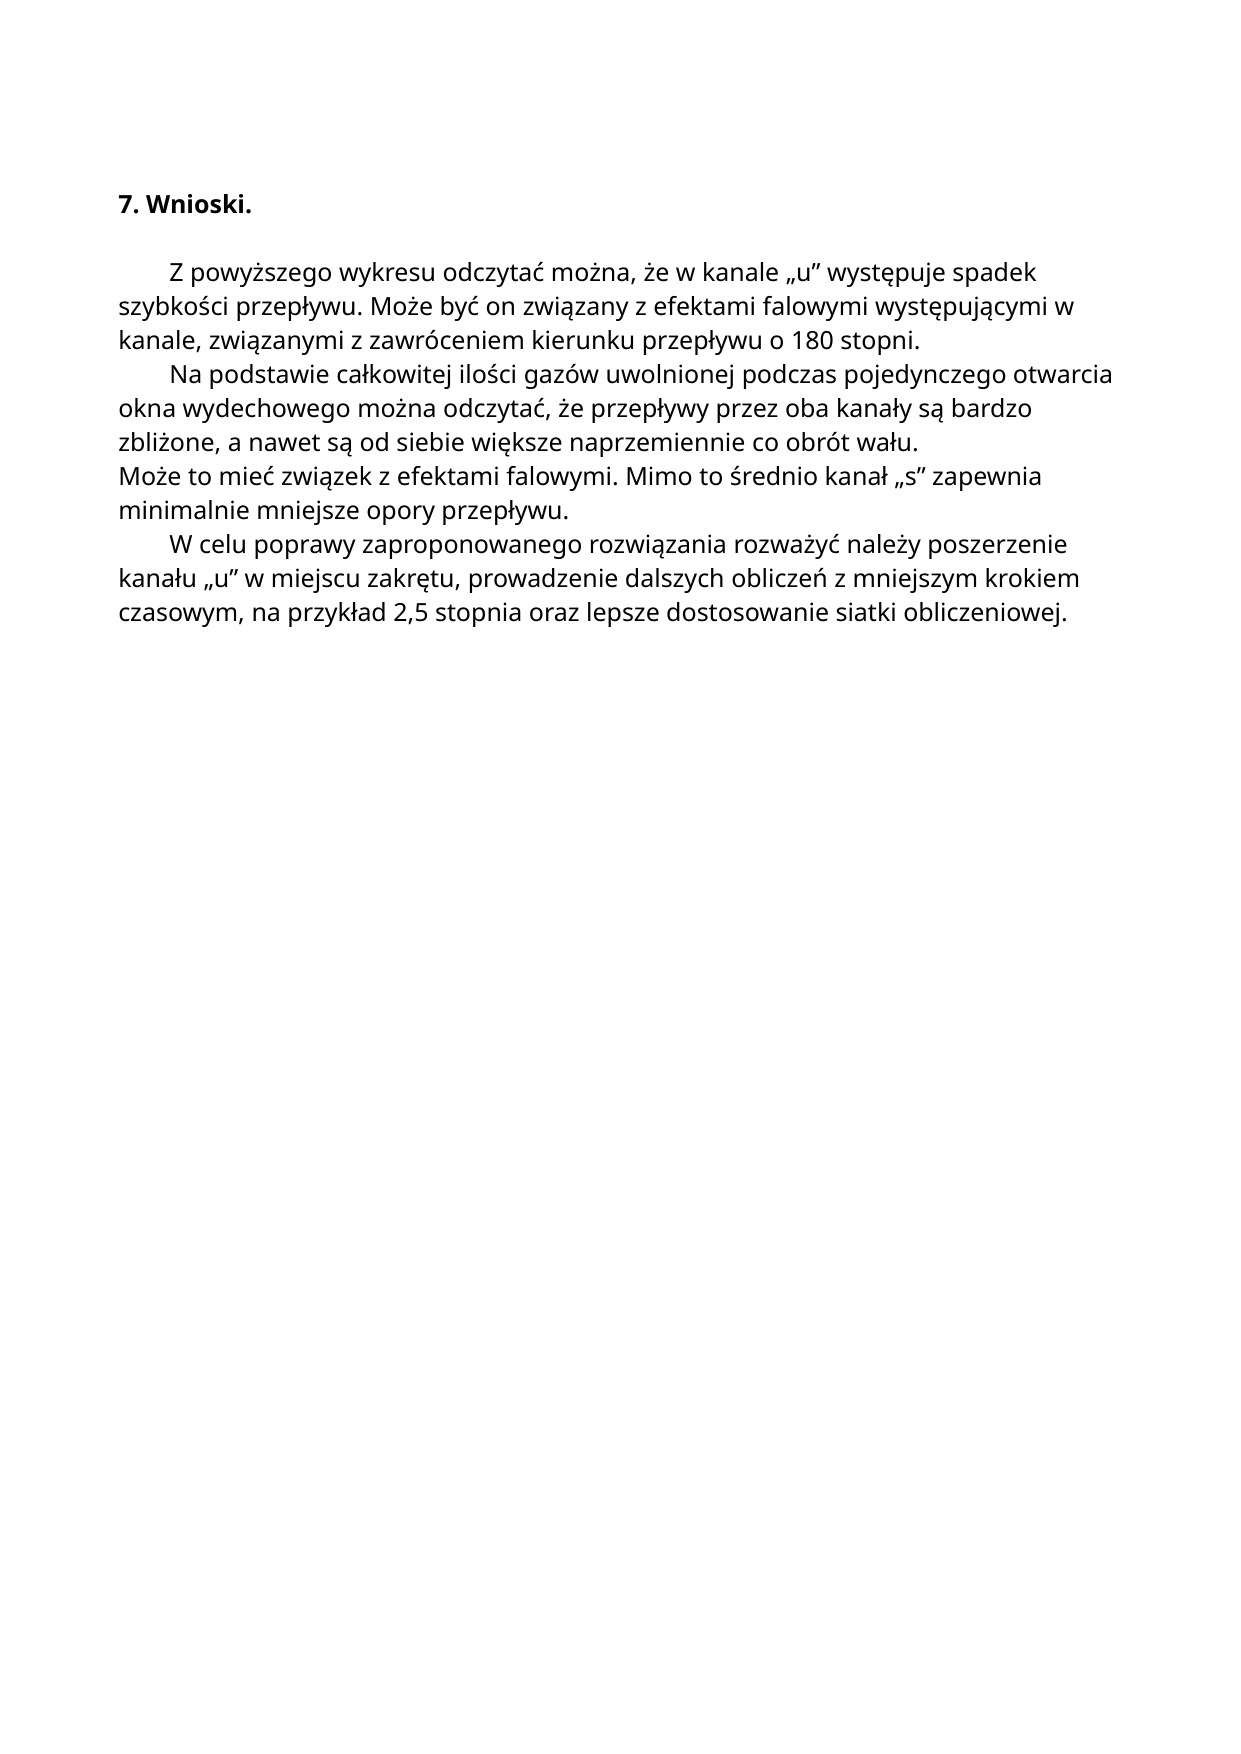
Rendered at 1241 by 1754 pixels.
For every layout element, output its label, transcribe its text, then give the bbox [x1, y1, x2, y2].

text 7. Wnioski. [118, 186, 1122, 220]
text Na podstawie całkowitej ilości gazów uwolnionej podczas pojedynczego otwarcia okna wydechowego można odczytać, że przepływy przez oba kanały są bardzo zbliżone, a nawet są od siebie większe naprzemiennie co obrót wału. [118, 357, 1122, 459]
text Może to mieć związek z efektami falowymi. Mimo to średnio kanał „s” zapewnia minimalnie mniejsze opory przepływu. [118, 459, 1122, 527]
text Z powyższego wykresu odczytać można, że w kanale „u” występuje spadek szybkości przepływu. Może być on związany z efektami falowymi występującymi w kanale, związanymi z zawróceniem kierunku przepływu o 180 stopni. [118, 254, 1122, 357]
text W celu poprawy zaproponowanego rozwiązania rozważyć należy poszerzenie kanału „u” w miejscu zakrętu, prowadzenie dalszych obliczeń z mniejszym krokiem czasowym, na przykład 2,5 stopnia oraz lepsze dostosowanie siatki obliczeniowej. [118, 527, 1122, 629]
